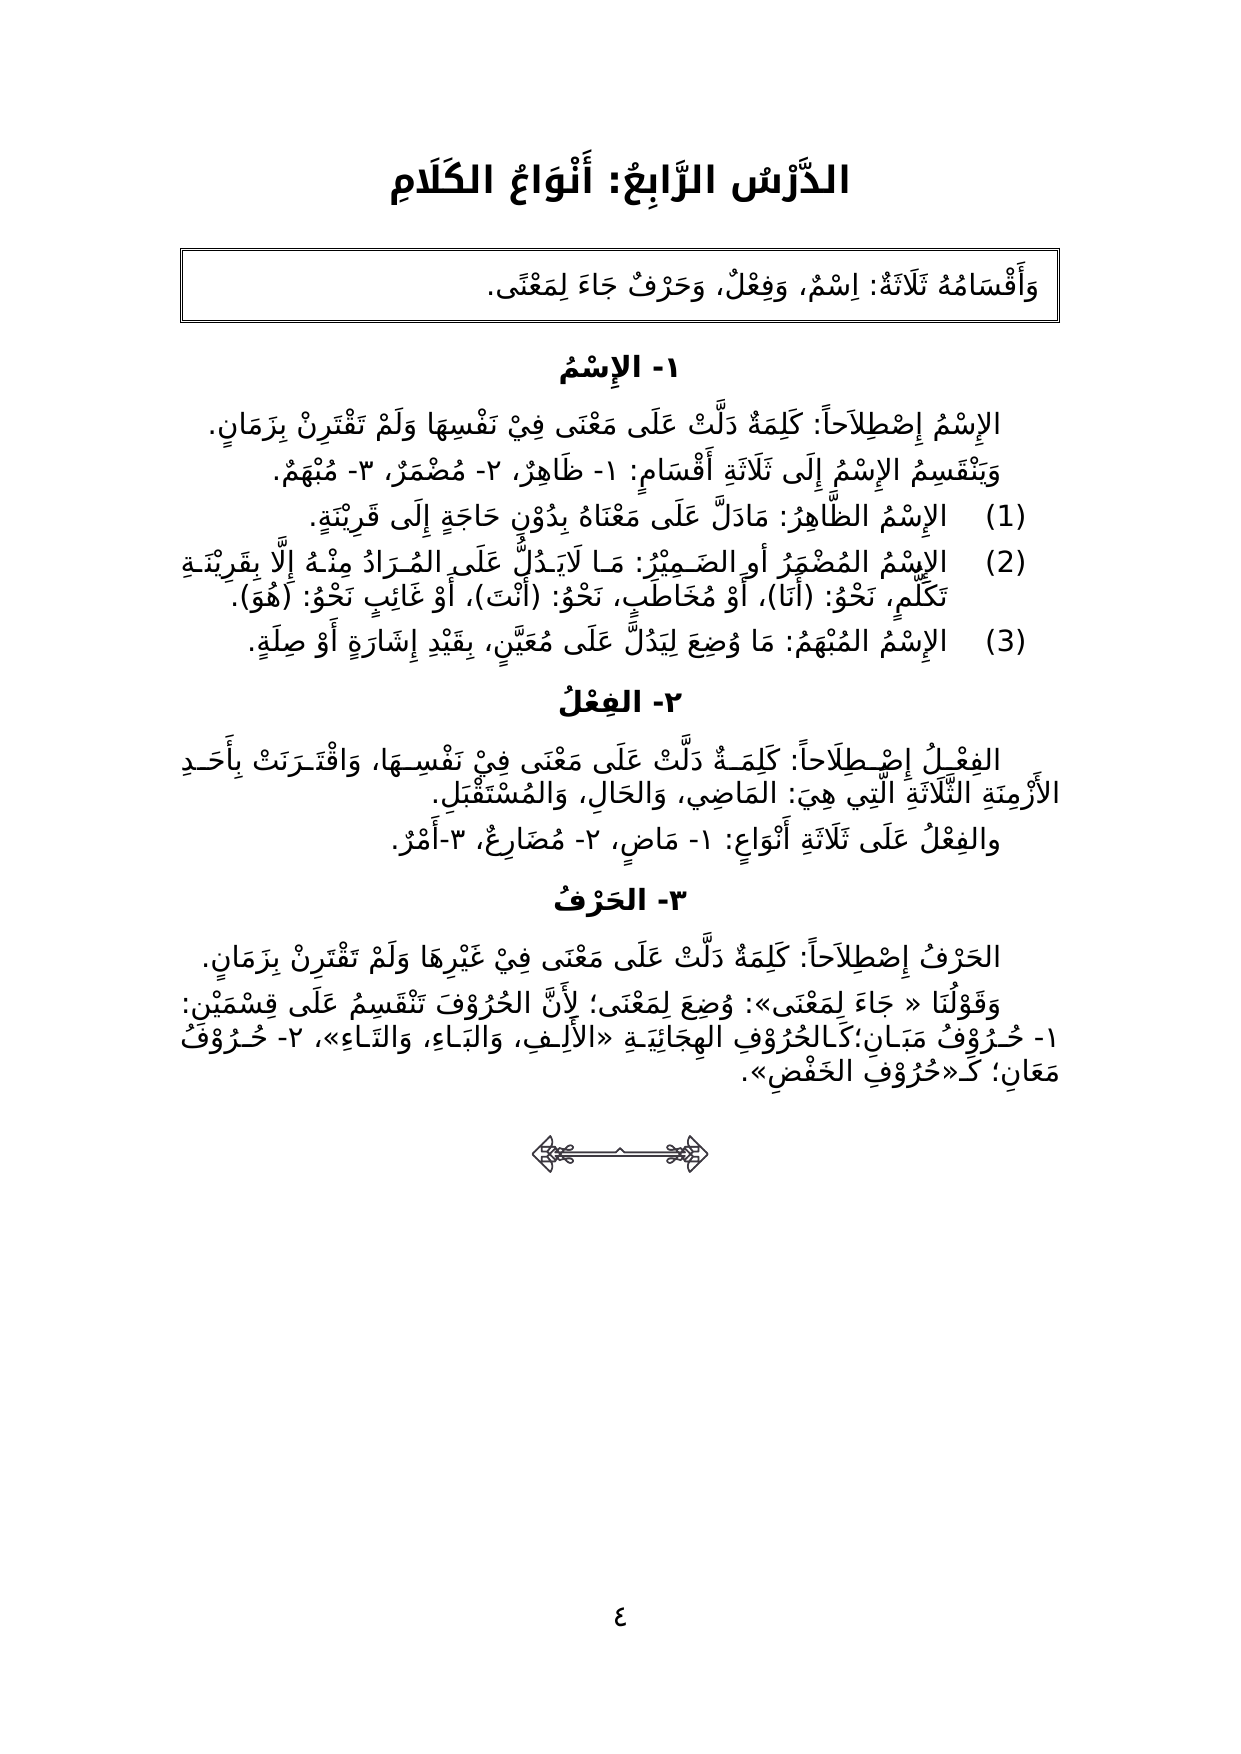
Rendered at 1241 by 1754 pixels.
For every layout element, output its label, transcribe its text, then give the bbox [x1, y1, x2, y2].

text الفِعْلُ إِصْطِلَاحاً: كَلِمَةٌ دَلَّتْ عَلَى مَعْنَى فِيْ نَفْسِهَا، وَاقْتَرَنَتْ بِأَحَدِ الأَزْمِنَةِ الثَّلَاثَةِ الَّتِي هِيَ: المَاضِي، وَالحَالِ، وَالمُسْتَقْبَلِ. [180, 743, 1060, 811]
text الإِسْمُ إِصْطِلاَحاً: كَلِمَةٌ دَلَّتْ عَلَى مَعْنَى فِيْ نَفْسِهَا وَلَمْ تَقْتَرِنْ بِزَمَانٍ. [180, 407, 1060, 441]
text والفِعْلُ عَلَى ثَلَاثَةِ أَنْوَاعٍ: ١- مَاضٍ، ٢- مُضَارِعٌ، ٣-أَمْرٌ. [180, 823, 1060, 857]
list الإِسْمُ المُبْهَمُ: مَا وُضِعَ لِيَدُلَّ عَلَى مُعَيَّنٍ، بِقَيْدِ إِشَارَةٍ أَوْ صِلَةٍ. [180, 625, 985, 659]
subtitle ٢- الفِعْلُ [180, 685, 1060, 719]
picture [531, 1135, 709, 1173]
list الإِسْمُ الظَّاهِرُ: مَادَلَّ عَلَى مَعْنَاهُ بِدُوْنِ حَاجَةٍ إِلَى قَرِيْنَةٍ. [180, 499, 985, 533]
list الإِسْمُ المُضْمَرُ أو الضَمِيْرُ: مَا لَايَدُلُّ عَلَى المُرَادُ مِنْهُ إِلَّا بِقَرِيْنَةِ تَكَلُّمٍ، نَحْوُ: (أَنَا)، أَوْ مُخَاطَبٍ، نَحْوُ: (أَنْتَ)، أَوْ غَائِبٍ نَحْوُ: (هُوَ). [180, 545, 985, 613]
text وَيَنْقَسِمُ الإِسْمُ إِلَى ثَلَاثَةِ أَقْسَامٍ: ١- ظَاهِرٌ، ٢- مُضْمَرٌ، ٣- مُبْهَمٌ. [180, 453, 1060, 487]
subtitle ٣- الحَرْفُ [180, 883, 1060, 917]
subtitle ١- الإِسْمُ [180, 350, 1060, 384]
text وَقَوْلُنَا « جَاءَ لِمَعْنَى»: وُضِعَ لِمَعْنَى؛ لِأَنَّ الحُرُوْفَ تَنْقَسِمُ عَلَى قِسْمَيْنِ: ١- حُرُوْفُ مَبَانِ؛كَالحُرُوْفِ الهِجَائِيَةِ «الأَلِفِ، وَالبَاءِ، وَالتَاءِ»، ٢- حُرُوْفُ مَعَانِ؛ كَـ«حُرُوْفِ الخَفْضِ». [180, 987, 1060, 1088]
text الحَرْفُ إِصْطِلاَحاً: كَلِمَةٌ دَلَّتْ عَلَى مَعْنَى فِيْ غَيْرِهَا وَلَمْ تَقْتَرِنْ بِزَمَانٍ. [180, 941, 1060, 975]
subtitle الدَّرْسُ الرَّابِعُ: أَنْوَاعُ الكَلَامِ [180, 146, 1060, 217]
text وَأَقْسَامُهُ ثَلَاثَةٌ: اِسْمٌ، وَفِعْلٌ، وَحَرْفٌ جَاءَ لِمَعْنًى. [183, 251, 1057, 320]
